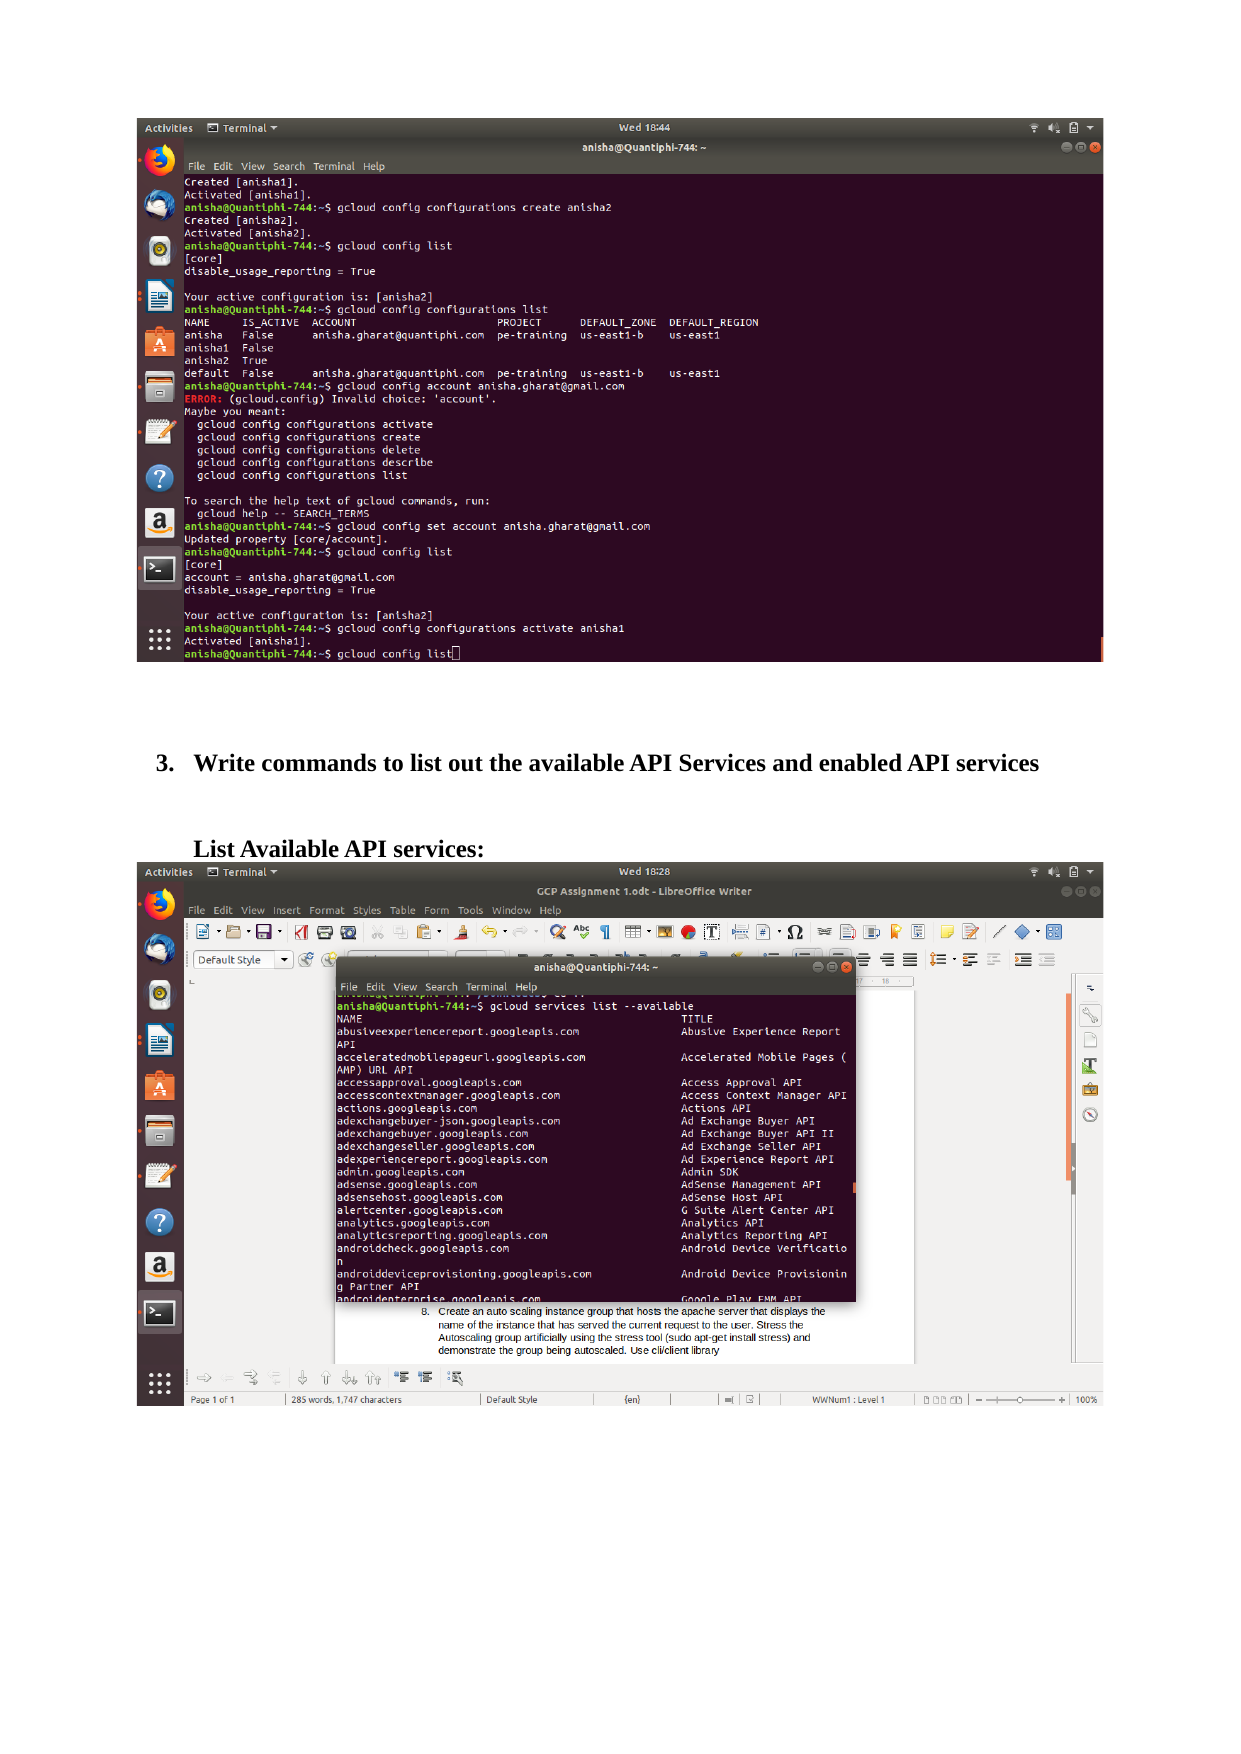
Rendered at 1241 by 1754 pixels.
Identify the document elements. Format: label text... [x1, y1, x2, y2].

list Write commands to list out the available API Services and enabled API services [156, 748, 1122, 776]
picture [136, 862, 1104, 1406]
text List Available API services: [156, 834, 1122, 863]
picture [136, 118, 1104, 662]
